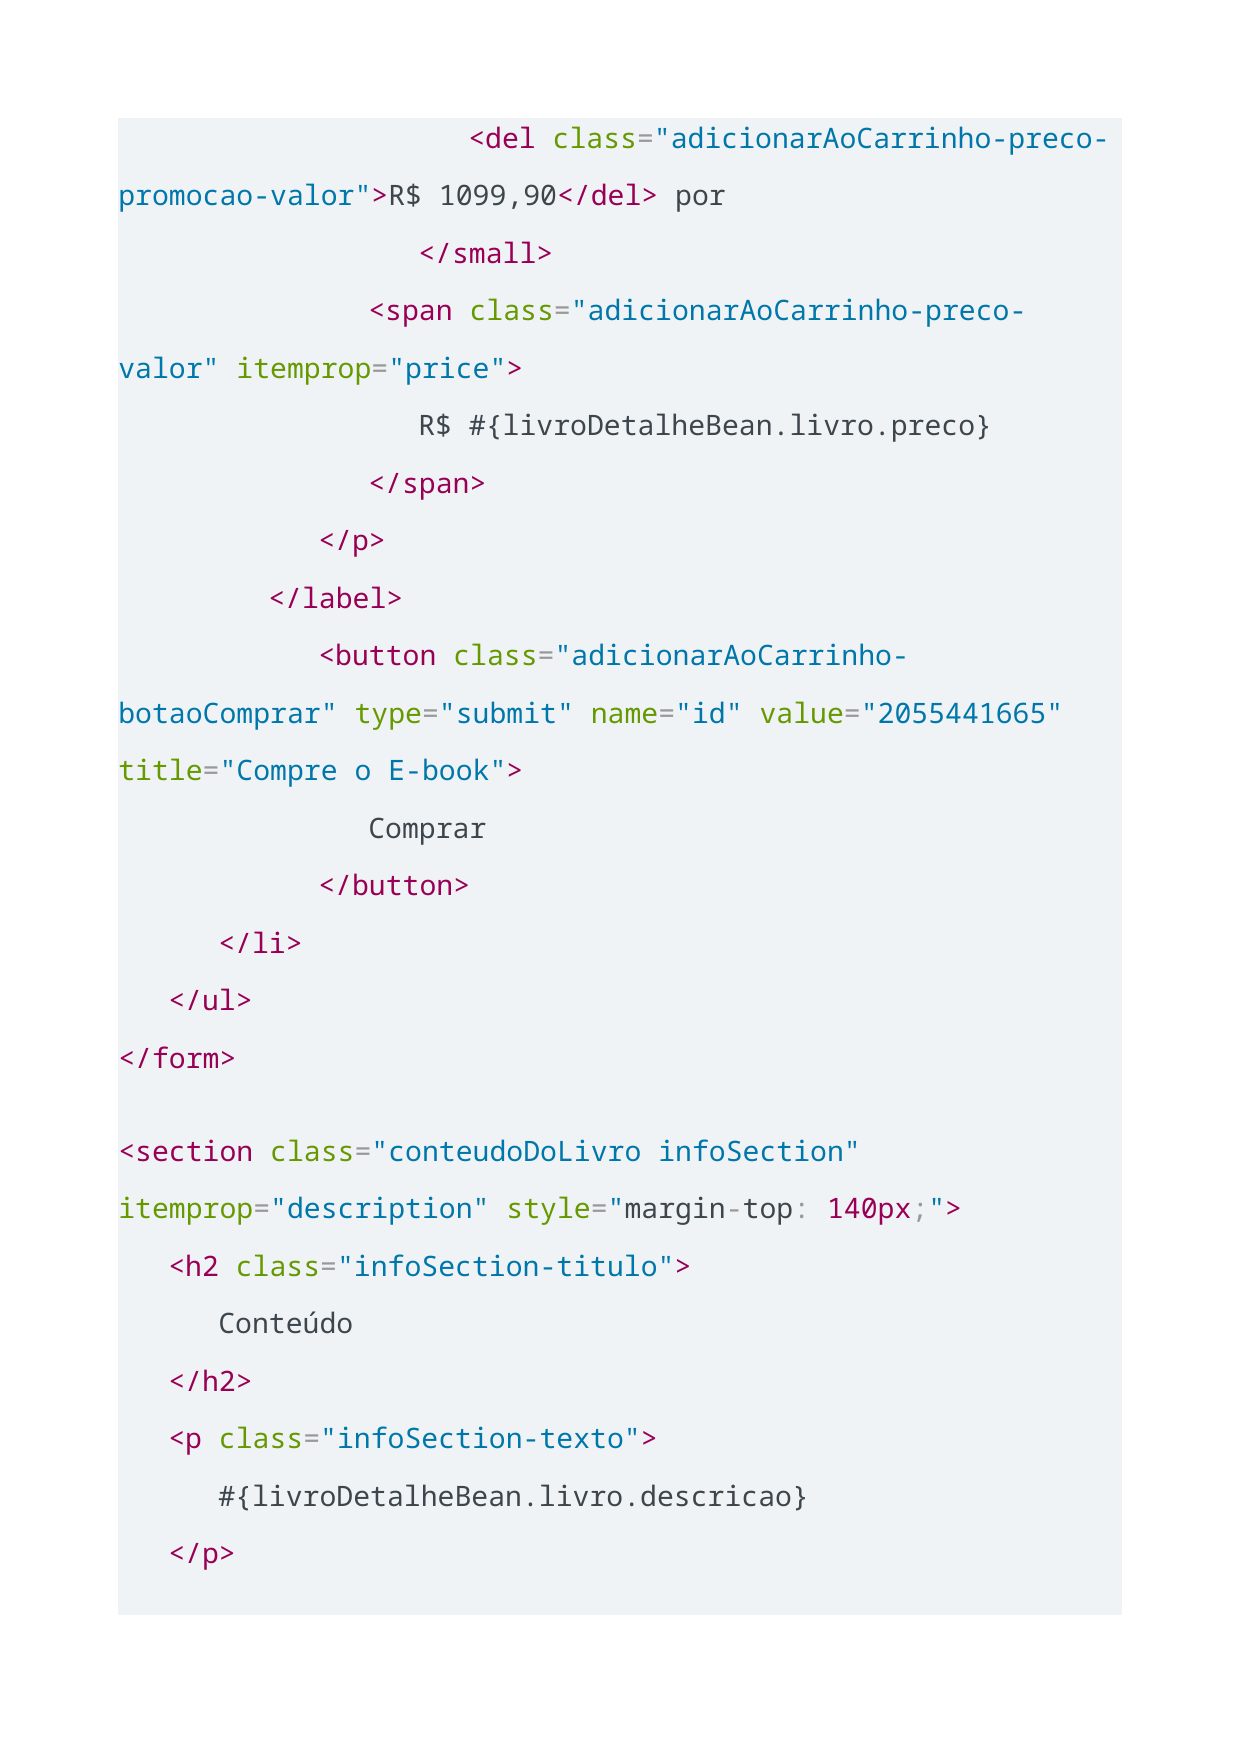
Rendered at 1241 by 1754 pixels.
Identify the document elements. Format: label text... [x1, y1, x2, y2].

text </h2> [118, 1361, 1122, 1399]
text </p> [118, 521, 1122, 559]
text <del class="adicionarAoCarrinho-preco-promocao-valor">R$ 1099,90</del> por [118, 118, 1122, 214]
text <span class="adicionarAoCarrinho-preco-valor" itemprop="price"> [118, 291, 1122, 386]
text </li> [118, 923, 1122, 961]
text #{livroDetalheBean.livro.descricao} [118, 1476, 1122, 1514]
text <h2 class="infoSection-titulo"> [118, 1246, 1122, 1284]
text </button> [118, 866, 1122, 904]
text </label> [118, 578, 1122, 616]
text </p> [118, 1533, 1122, 1572]
text Comprar [118, 808, 1122, 846]
text </form> [118, 1038, 1122, 1076]
text Conteúdo [118, 1303, 1122, 1342]
text </span> [118, 463, 1122, 501]
text <p class="infoSection-texto"> [118, 1418, 1122, 1457]
text </ul> [118, 981, 1122, 1019]
text </small> [118, 233, 1122, 271]
text <section class="conteudoDoLivro infoSection" itemprop="description" style="margin-top: 140px;"> [118, 1131, 1122, 1227]
text R$ #{livroDetalheBean.livro.preco} [118, 406, 1122, 444]
text <button class="adicionarAoCarrinho-botaoComprar" type="submit" name="id" value="2055441665" title="Compre o E-book"> [118, 636, 1122, 789]
